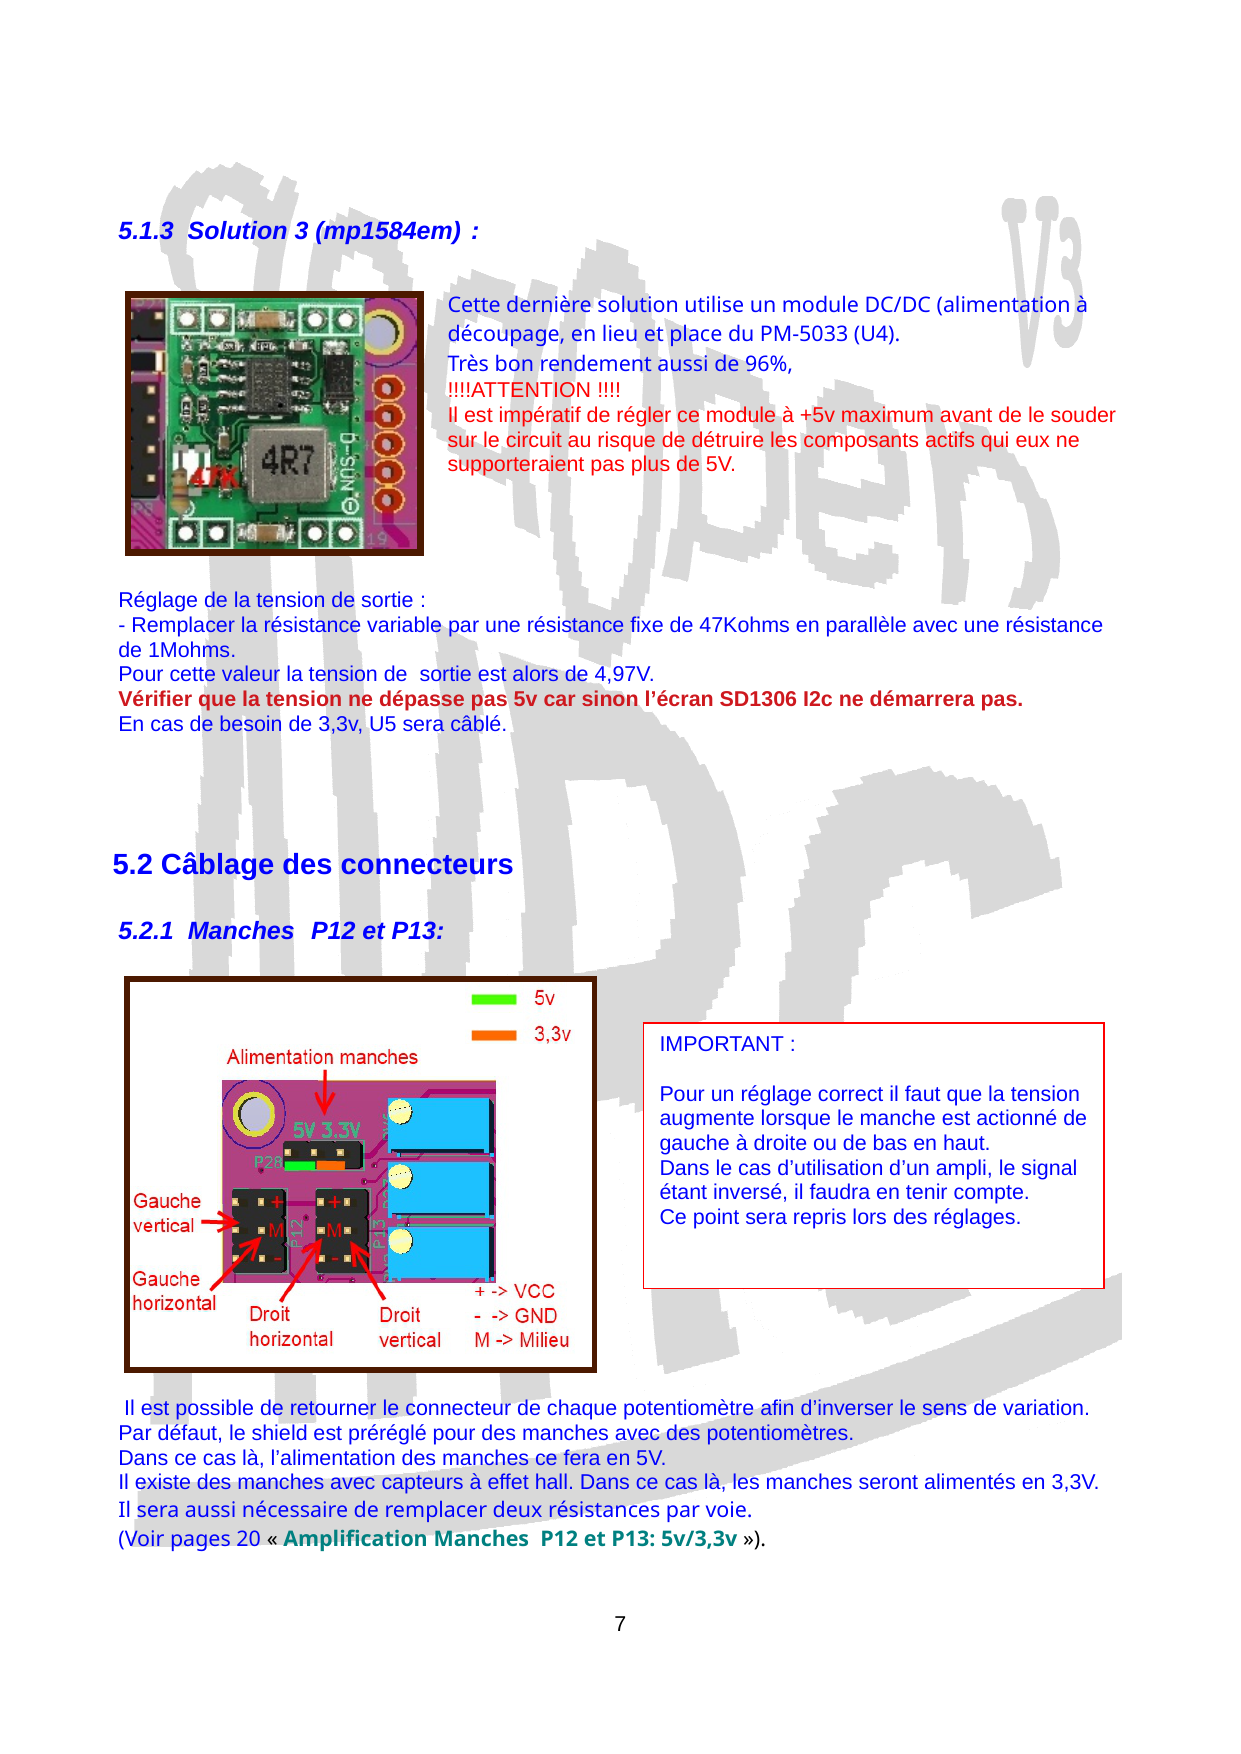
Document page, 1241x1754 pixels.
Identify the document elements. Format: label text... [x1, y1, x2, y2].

text Pour un réglage correct il faut que la tension augmente lorsque le manche est actionné de gauche à droite ou de bas en haut. [659, 1081, 1088, 1155]
text Très bon rendement aussi de 96%, [424, 348, 1122, 377]
text Ce point sera repris lors des réglages. [659, 1204, 1088, 1229]
text IMPORTANT : [659, 1031, 1088, 1056]
text Il sera aussi nécessaire de remplacer deux résistances par voie. [118, 1494, 1122, 1523]
text Pour cette valeur la tension de sortie est alors de 4,97V. [118, 662, 1122, 686]
text Réglage de la tension de sortie : [118, 587, 1122, 612]
text Il existe des manches avec capteurs à effet hall. Dans ce cas là, les manches seront alimentés en 3,3V. [118, 1469, 1122, 1494]
subtitle 5.2 Câblage des connecteurs [112, 847, 1122, 880]
text !!!!ATTENTION !!!! [424, 377, 1122, 402]
text Dans le cas d’utilisation d’un ampli, le signal étant inversé, il faudra en tenir compte. [659, 1155, 1088, 1204]
text En cas de besoin de 3,3v, U5 sera câblé. [118, 711, 1122, 736]
text Il est impératif de régler ce module à +5v maximum avant de le souder sur le circuit au risque de détruire les composants actifs qui eux ne supporteraient pas plus de 5V. [424, 402, 1122, 476]
text découpage, en lieu et place du PM-5033 (U4). [424, 319, 1122, 348]
subtitle 5.2.1 Manches P12 et P13: [118, 916, 1122, 944]
text Dans ce cas là, l’alimentation des manches ce fera en 5V. [118, 1445, 1122, 1469]
text Cette dernière solution utilise un module DC/DC (alimentation à [118, 290, 1122, 319]
text - Remplacer la résistance variable par une résistance fixe de 47Kohms en parallèle avec une résistance de 1Mohms. [118, 612, 1122, 662]
text (Voir pages 20 « Amplification Manches P12 et P13: 5v/3,3v »). [118, 1523, 1122, 1553]
text Vérifier que la tension ne dépasse pas 5v car sinon l’écran SD1306 I2c ne démarrera pas. [118, 686, 1122, 711]
subtitle 5.1.3 Solution 3 (mp1584em) : [118, 216, 1122, 244]
text Par défaut, le shield est préréglé pour des manches avec des potentiomètres. [118, 1420, 1122, 1445]
text Il est possible de retourner le connecteur de chaque potentiomètre afin d’inverser le sens de variation. [118, 1395, 1122, 1420]
picture [131, 298, 417, 549]
